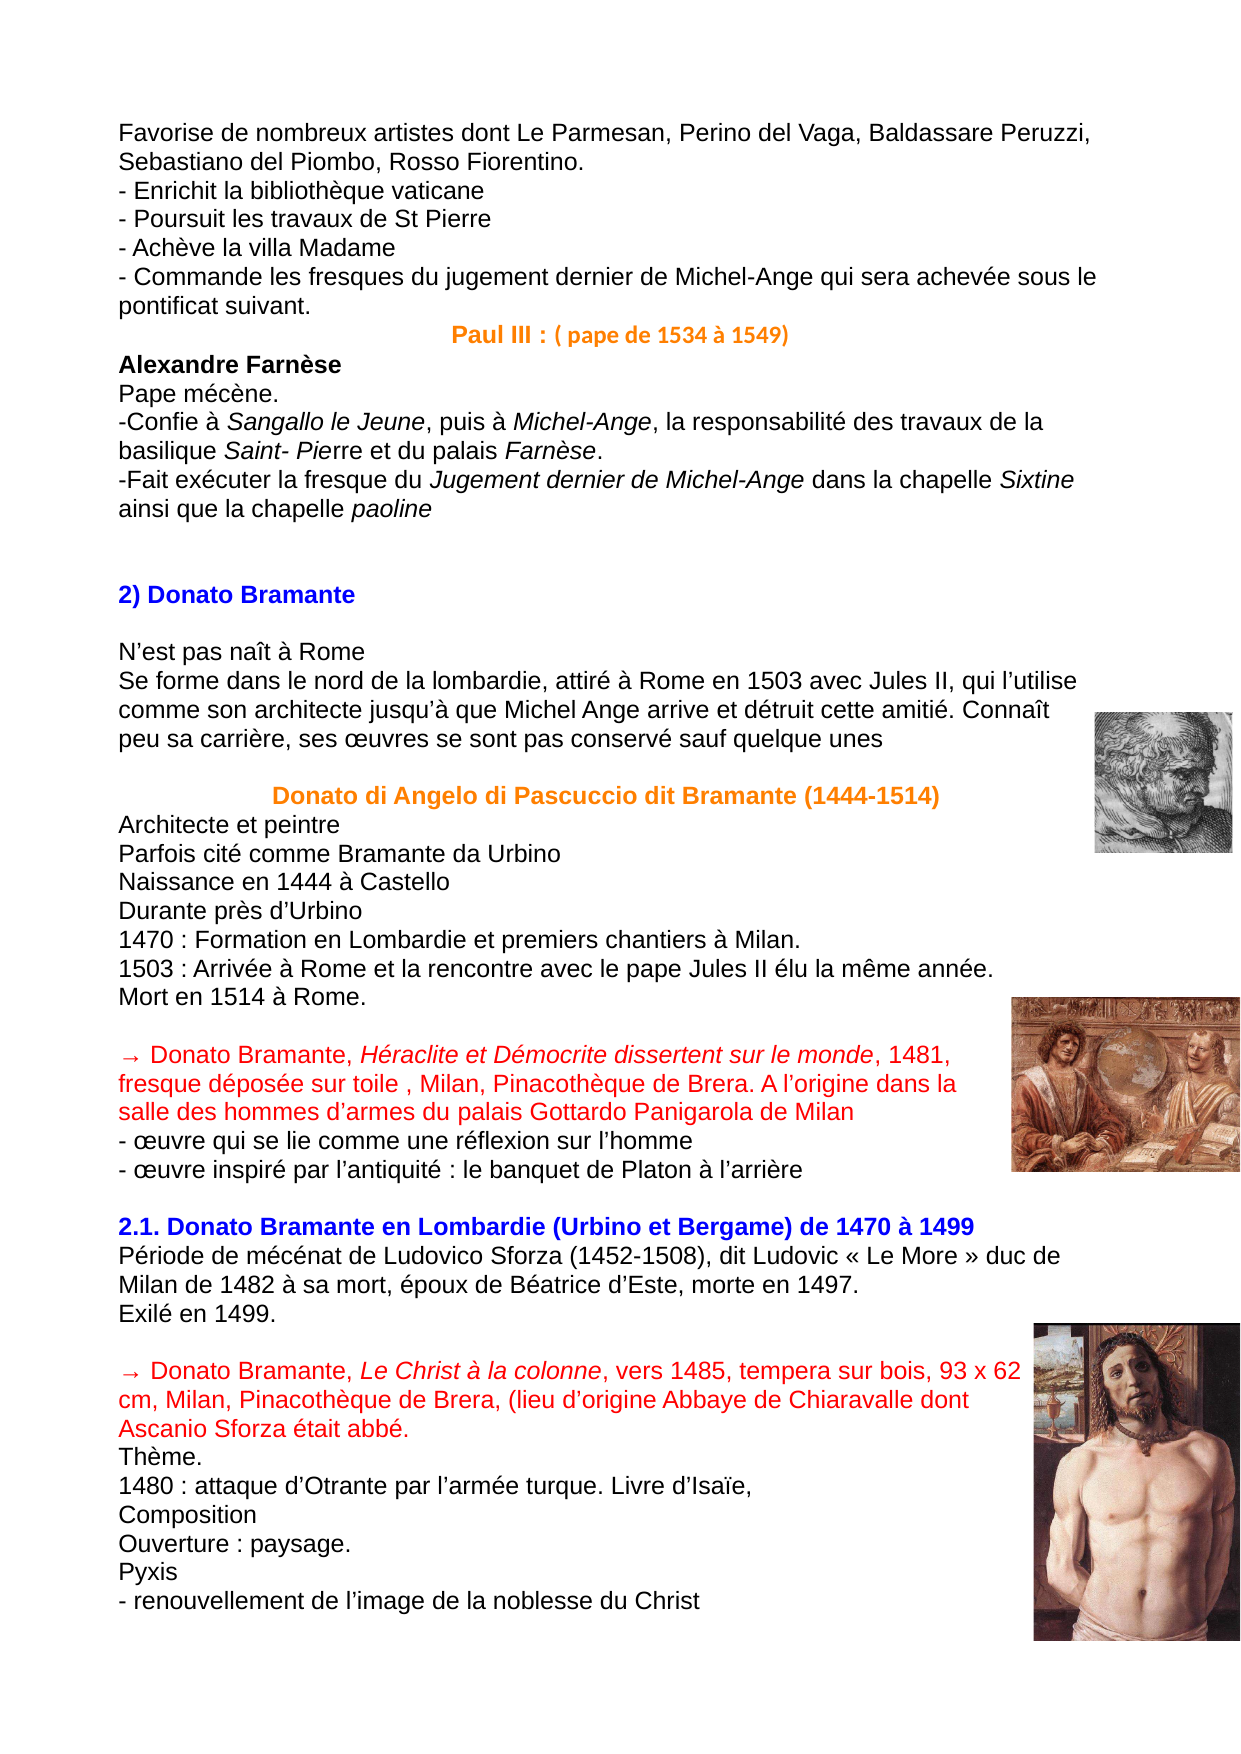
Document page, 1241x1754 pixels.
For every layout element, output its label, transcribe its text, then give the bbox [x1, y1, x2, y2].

text - œuvre qui se lie comme une réflexion sur l’homme [118, 1126, 1011, 1155]
text Paul III : ( pape de 1534 à 1549) [118, 319, 1122, 350]
text - Commande les fresques du jugement dernier de Michel-Ange qui sera achevée sous le pontificat suivant. [118, 262, 1122, 319]
text - Enrichit la bibliothèque vaticane [118, 176, 1122, 204]
text -Fait exécuter la fresque du Jugement dernier de Michel-Ange dans la chapelle Sixtine [118, 465, 1122, 494]
text Composition [118, 1500, 1033, 1529]
picture [1011, 997, 1241, 1172]
text Se forme dans le nord de la lombardie, attiré à Rome en 1503 avec Jules II, qui l’utilise comme son architecte jusqu’à que Michel Ange arrive et détruit cette amitié. Connaît peu sa carrière, ses œuvres se sont pas conservé sauf quelque unes [118, 666, 1122, 752]
picture [1094, 712, 1233, 853]
text Exilé en 1499. [118, 1299, 1122, 1327]
text Architecte et peintre [118, 810, 1094, 839]
text N’est pas naît à Rome [118, 637, 1122, 666]
picture [1033, 1323, 1241, 1641]
text 1470 : Formation en Lombardie et premiers chantiers à Milan. [118, 925, 1122, 954]
text -Confie à Sangallo le Jeune, puis à Michel-Ange, la responsabilité des travaux de la basilique Saint- Pierre et du palais Farnèse. [118, 407, 1122, 465]
text 1503 : Arrivée à Rome et la rencontre avec le pape Jules II élu la même année. [118, 954, 1122, 982]
text Thème. [118, 1442, 1033, 1471]
text Donato di Angelo di Pascuccio dit Bramante (1444-1514) [118, 781, 1094, 810]
text → Donato Bramante, Héraclite et Démocrite dissertent sur le monde, 1481, fresque déposée sur toile , Milan, Pinacothèque de Brera. A l’origine dans la salle des hommes d’armes du palais Gottardo Panigarola de Milan [118, 1040, 1011, 1126]
text Parfois cité comme Bramante da Urbino [118, 839, 1122, 867]
text Pape mécène. [118, 379, 1122, 407]
text 2.1. Donato Bramante en Lombardie (Urbino et Bergame) de 1470 à 1499 [118, 1212, 1122, 1241]
text - renouvellement de l’image de la noblesse du Christ [118, 1586, 1033, 1615]
text Mort en 1514 à Rome. [118, 982, 1122, 1011]
text Favorise de nombreux artistes dont Le Parmesan, Perino del Vaga, Baldassare Peruzzi, Sebastiano del Piombo, Rosso Fiorentino. [118, 118, 1122, 176]
text - Achève la villa Madame [118, 233, 1122, 262]
text → Donato Bramante, Le Christ à la colonne, vers 1485, tempera sur bois, 93 x 62 cm, Milan, Pinacothèque de Brera, (lieu d’origine Abbaye de Chiaravalle dont Ascanio Sforza était abbé. [118, 1356, 1033, 1442]
text 1480 : attaque d’Otrante par l’armée turque. Livre d’Isaïe, [118, 1471, 1033, 1500]
text Durante près d’Urbino [118, 896, 1122, 925]
text Naissance en 1444 à Castello [118, 867, 1122, 896]
text - Poursuit les travaux de St Pierre [118, 204, 1122, 233]
text Alexandre Farnèse [118, 350, 1122, 379]
text ainsi que la chapelle paoline [118, 494, 1122, 522]
text Pyxis [118, 1557, 1033, 1586]
text 2) Donato Bramante [118, 580, 1122, 609]
text Ouverture : paysage. [118, 1529, 1033, 1557]
text Période de mécénat de Ludovico Sforza (1452-1508), dit Ludovic « Le More » duc de Milan de 1482 à sa mort, époux de Béatrice d’Este, morte en 1497. [118, 1241, 1122, 1299]
text - œuvre inspiré par l’antiquité : le banquet de Platon à l’arrière [118, 1155, 1122, 1184]
